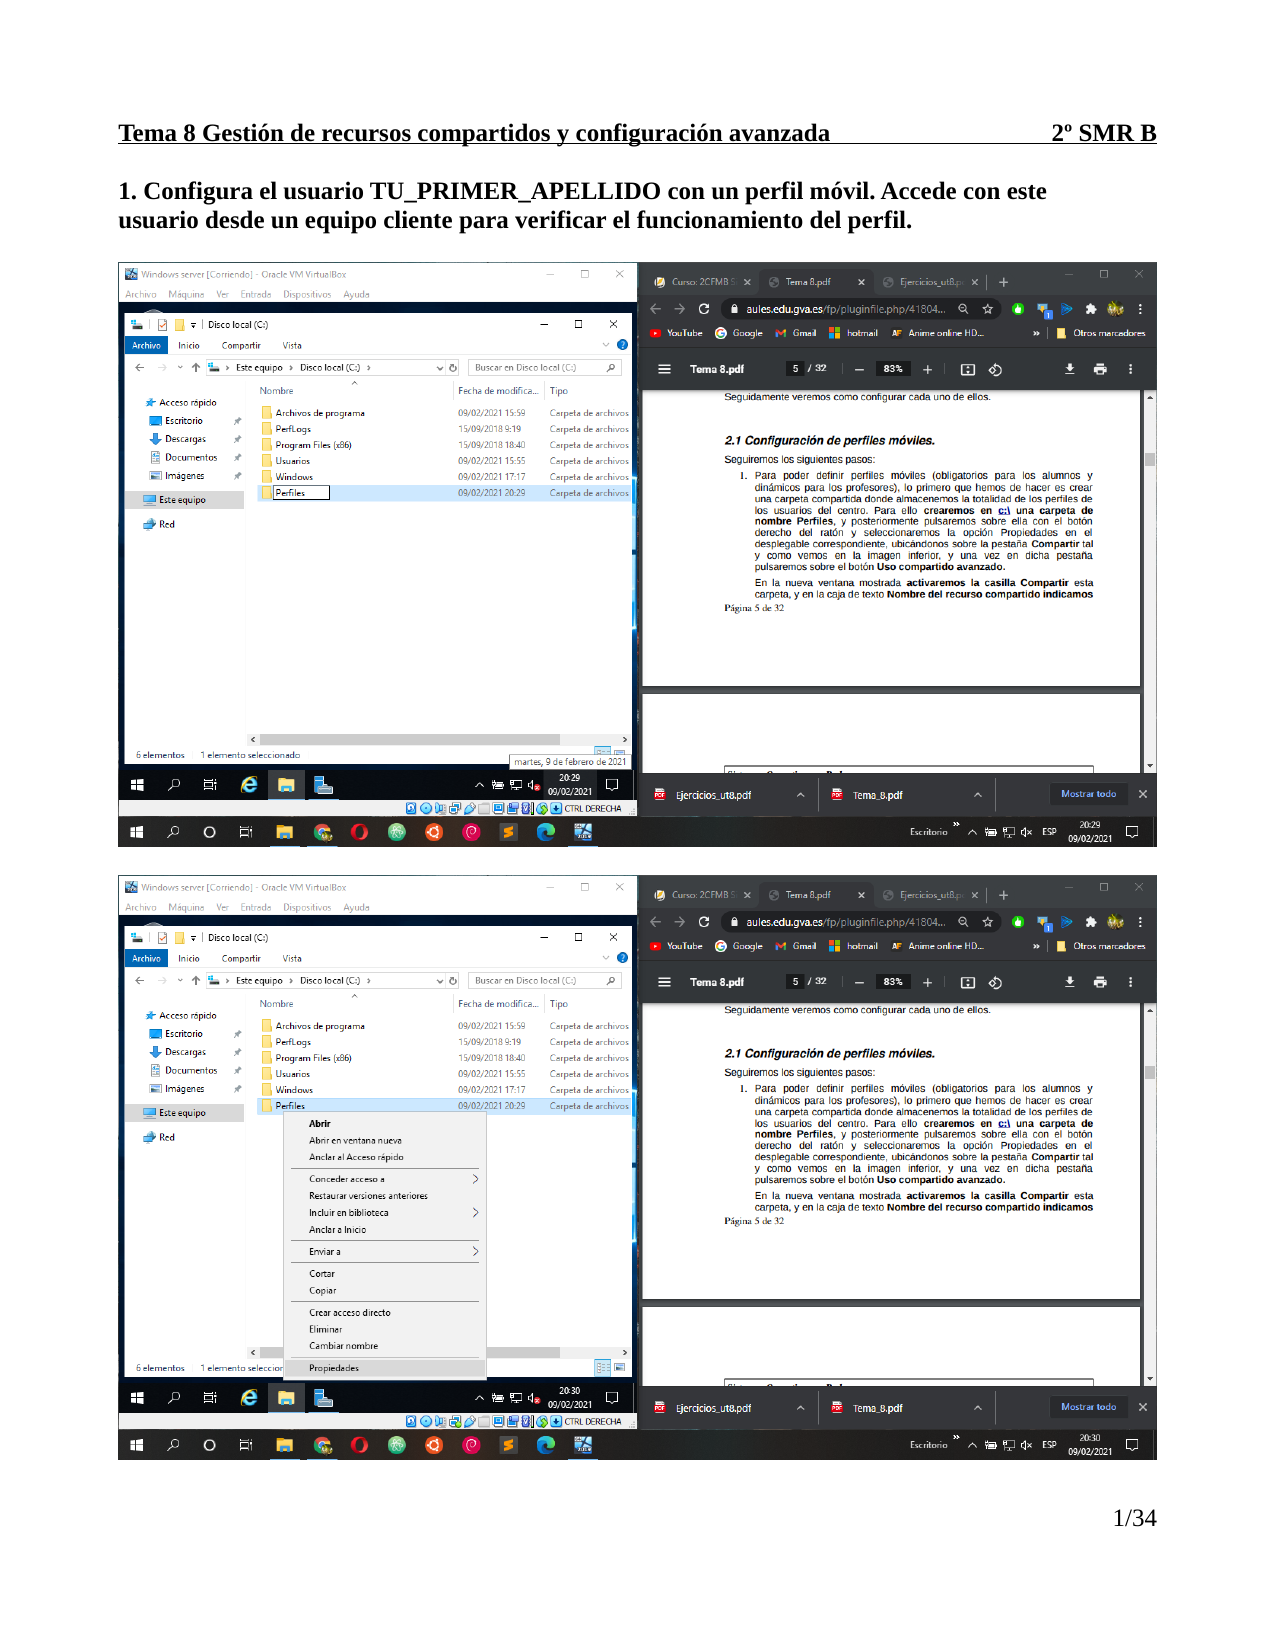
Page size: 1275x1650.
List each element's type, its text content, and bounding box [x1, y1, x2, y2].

picture [118, 875, 1157, 1460]
text usuario desde un equipo cliente para verificar el funcionamiento del perfil. [118, 205, 1157, 234]
picture [118, 262, 1157, 847]
text 1. Configura el usuario TU_PRIMER_APELLIDO con un perfil móvil. Accede con este [118, 176, 1157, 205]
